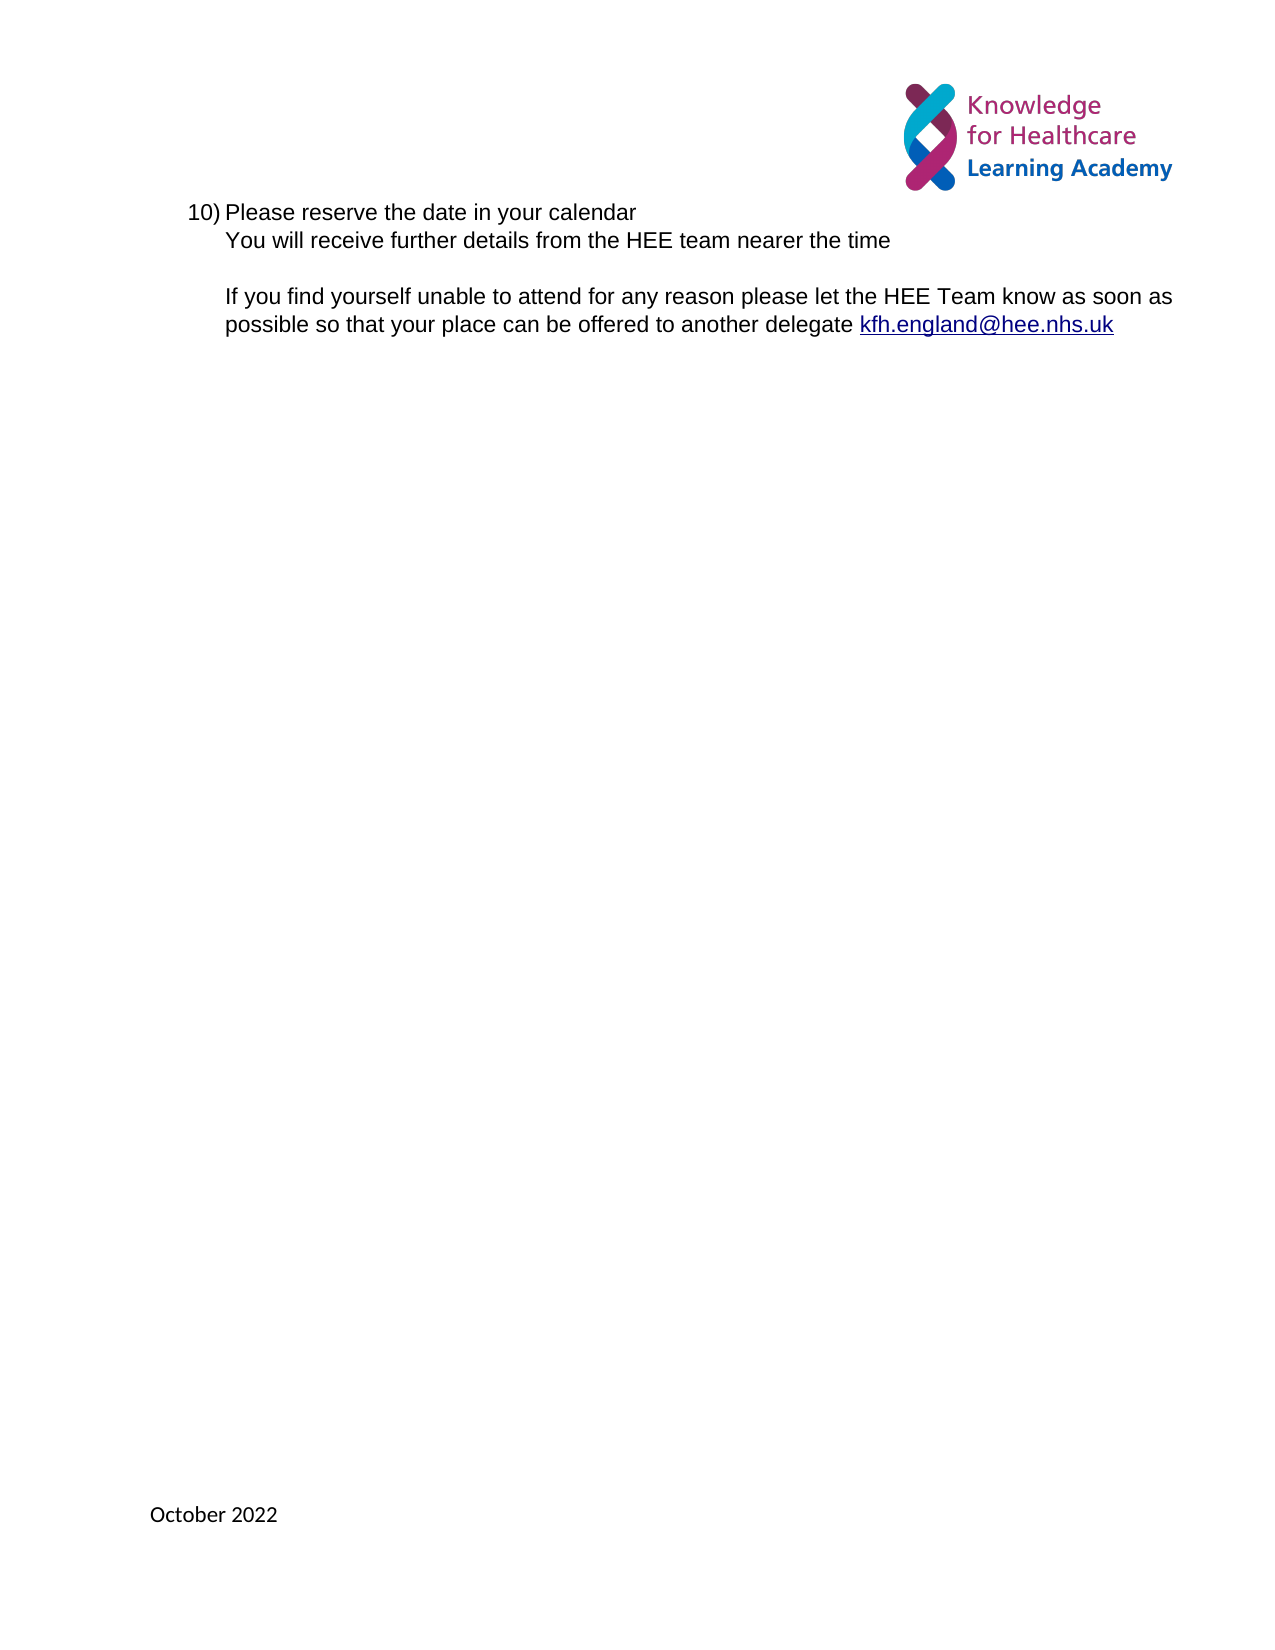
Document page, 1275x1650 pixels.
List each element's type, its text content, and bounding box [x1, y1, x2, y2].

list You will receive further details from the HEE team nearer the time [225, 227, 1181, 253]
list If you find yourself unable to attend for any reason please let the HEE Team know as soon as possible so that your place can be offered to another delegate kfh.england@hee.nhs.uk [225, 283, 1181, 337]
list Please reserve the date in your calendar [187, 199, 1181, 225]
